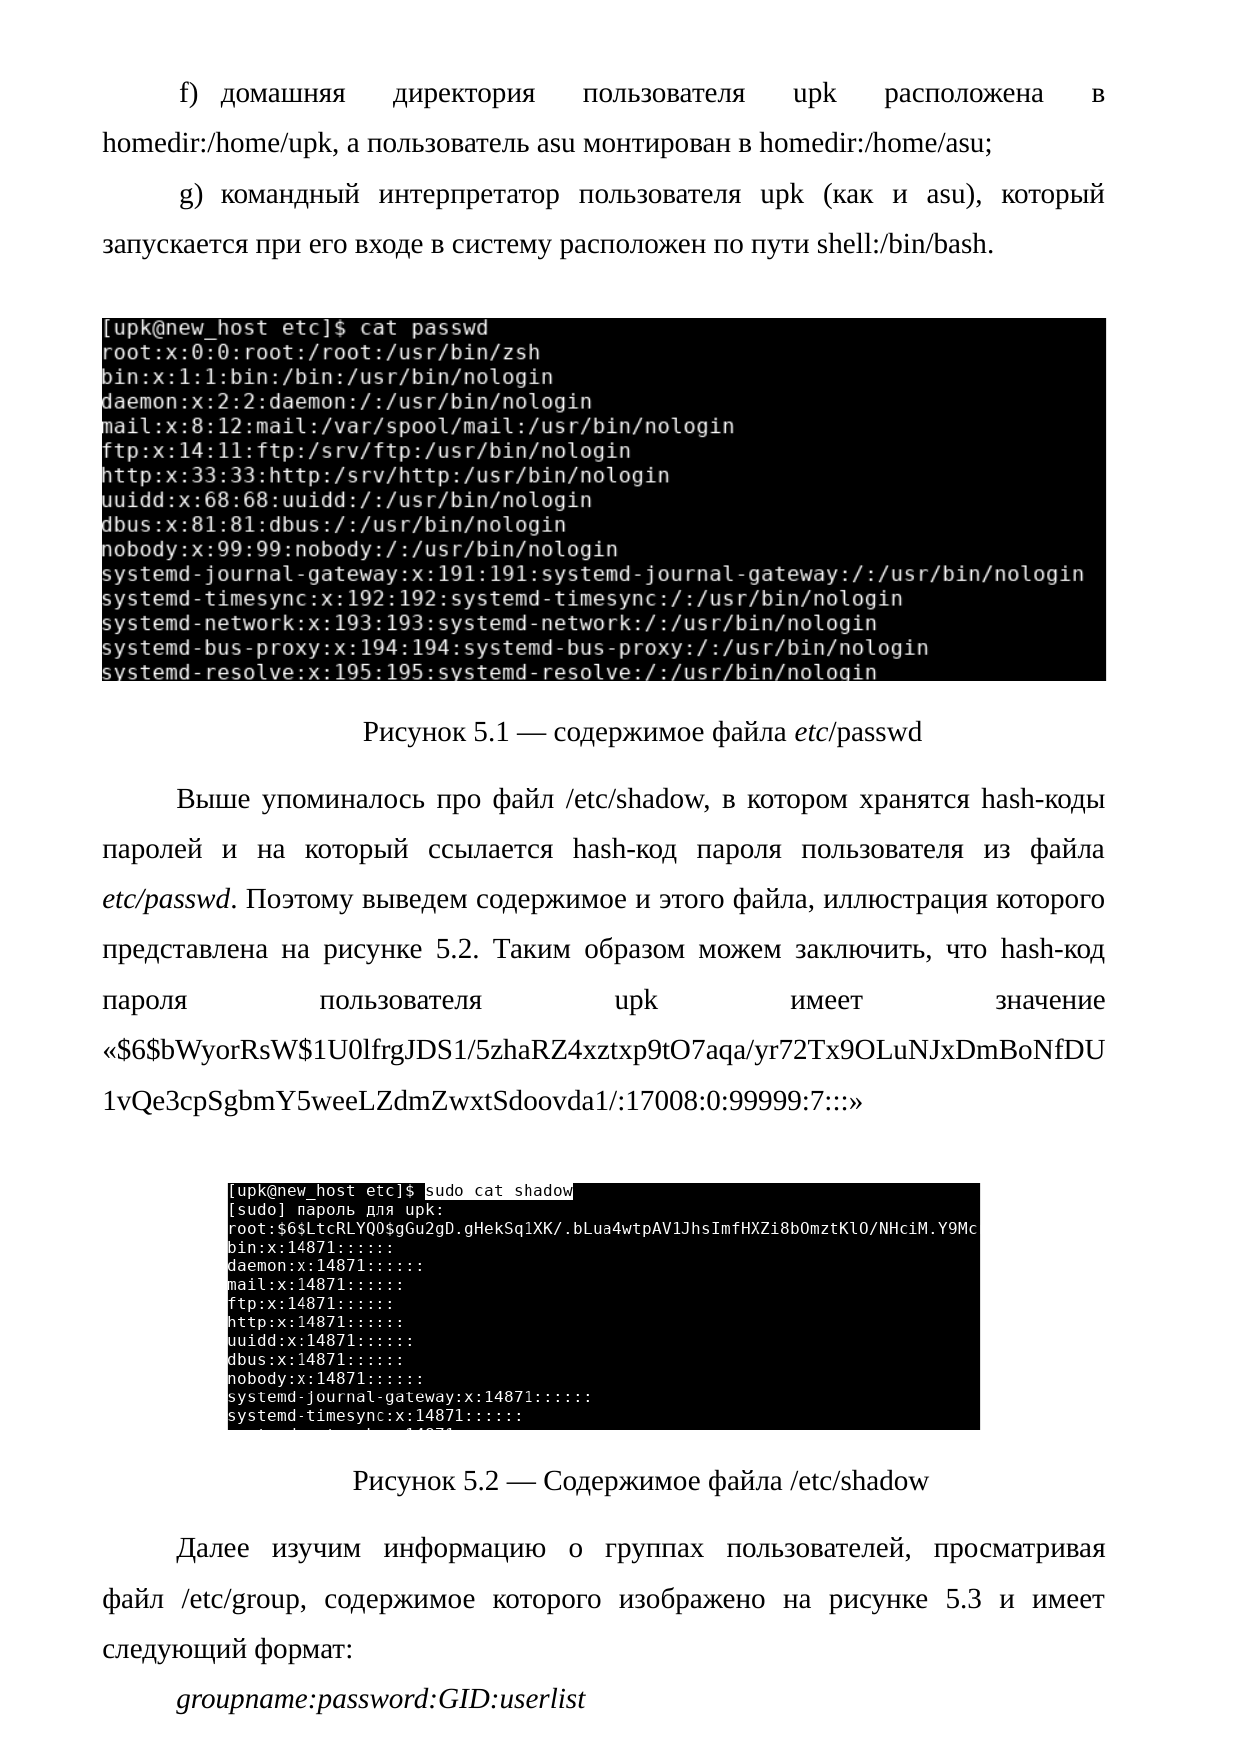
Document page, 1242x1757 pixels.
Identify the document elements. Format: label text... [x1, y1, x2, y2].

text groupname:password:GID:userlist [102, 1681, 1106, 1715]
text Рисунок 5.1 — содержимое файла etc/passwd [102, 714, 1106, 747]
text Выше упоминалось про файл /etc/shadow, в котором хранятся hash-коды паролей и на который ссылается hash-код пароля пользователя из файла etc/passwd. Поэтому выведем содержимое и этого файла, иллюстрация которого представлена на рисунке 5.2. Таким образом можем заключить, что hash-код пароля пользователя upk имеет значение «$6$bWyorRsW$1U0lfrgJDS1/5zhaRZ4xztxp9tO7aqa/yr72Tx9OLuNJxDmBoNfDU1vQe3cpSgbmY5weeLZdmZwxtSdoovda1/:17008:0:99999:7:::» [102, 781, 1106, 1116]
list домашняя директория пользователя upk расположена в homedir:/home/upk, а пользователь asu монтирован в homedir:/home/asu; [102, 75, 1106, 159]
picture [102, 318, 1107, 681]
list командный интерпретатор пользователя upk (как и asu), который запускается при его входе в систему расположен по пути shell:/bin/bash. [102, 176, 1106, 260]
text Далее изучим информацию о группах пользователей, просматривая файл /etc/group, содержимое которого изображено на рисунке 5.3 и имеет следующий формат: [102, 1530, 1106, 1664]
text Рисунок 5.2 — Содержимое файла /etc/shadow [102, 1463, 1106, 1497]
